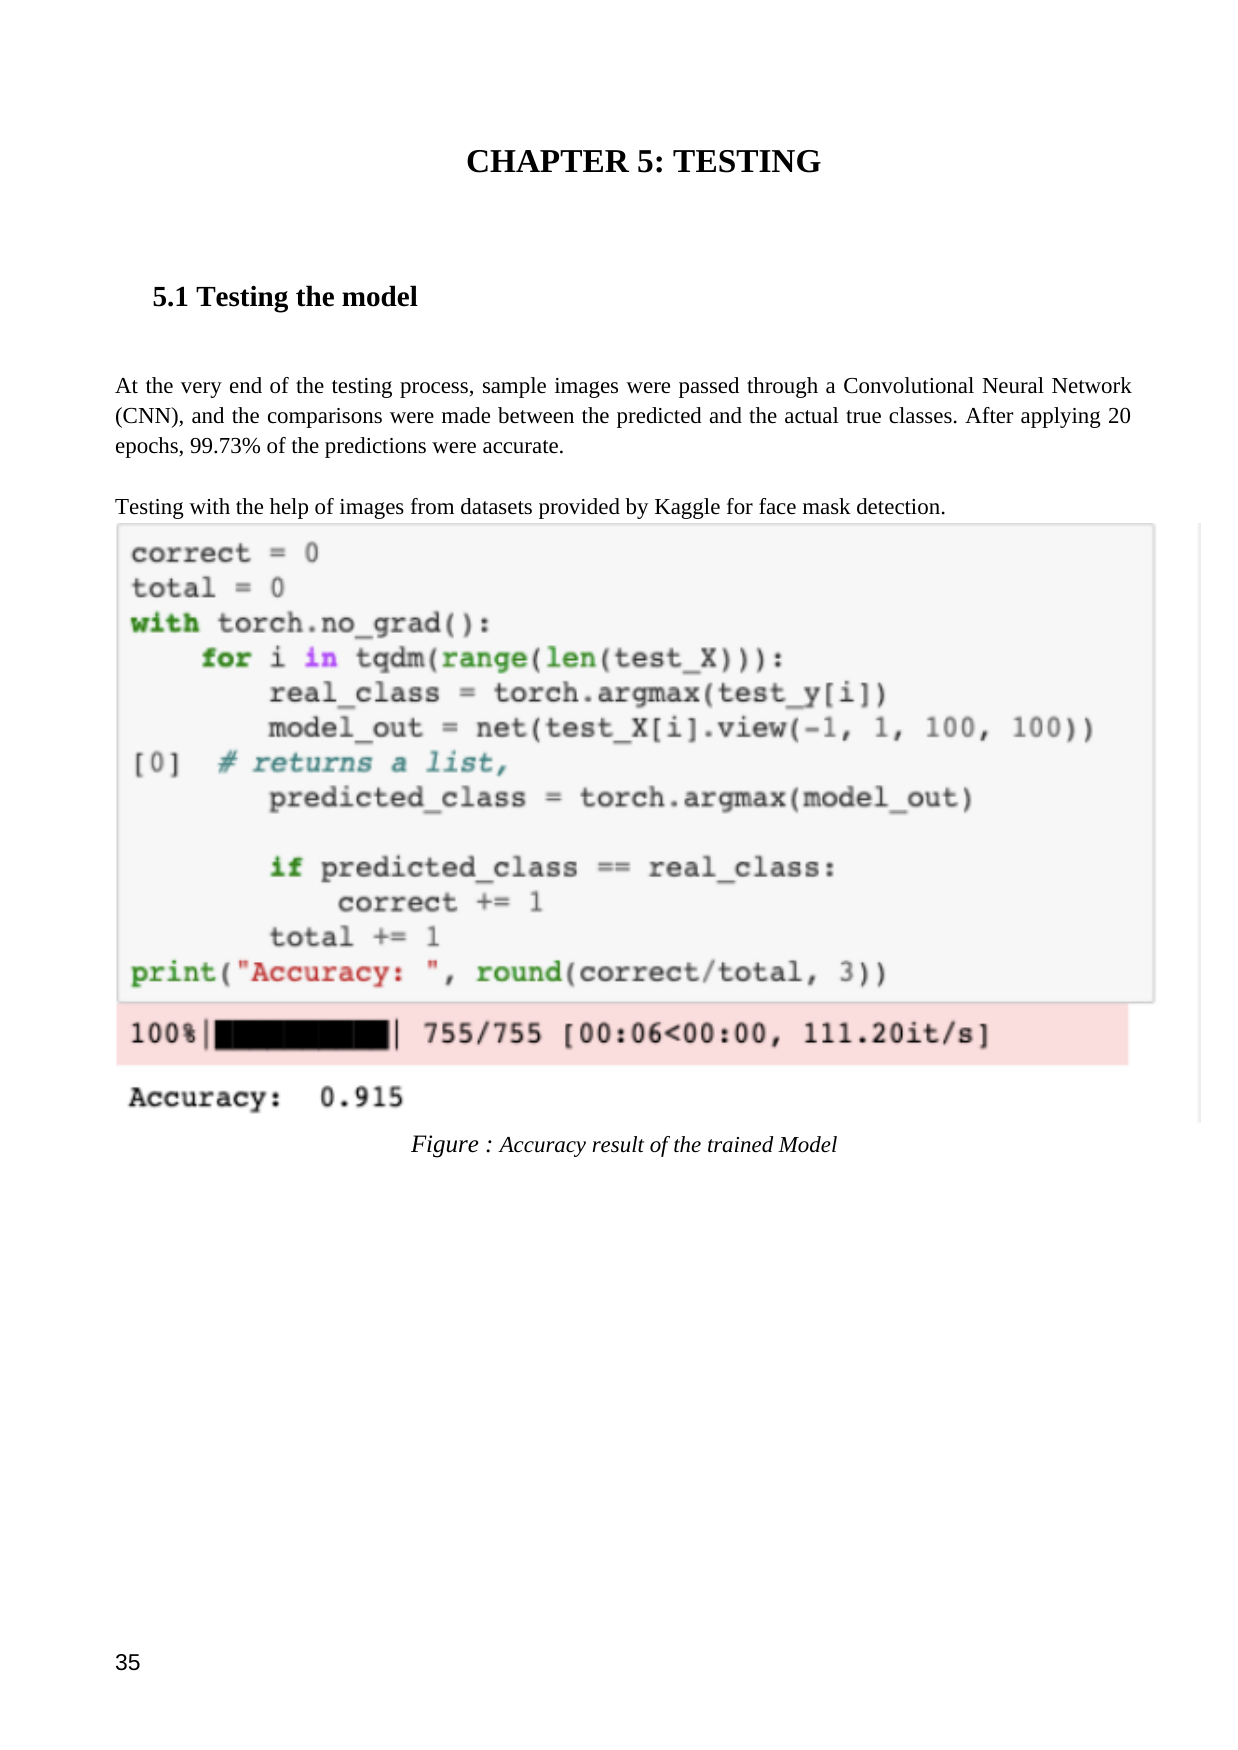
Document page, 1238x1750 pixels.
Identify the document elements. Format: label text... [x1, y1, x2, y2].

subtitle CHAPTER 5: TESTING [152, 141, 1135, 180]
subtitle 5.1 Testing the model [152, 279, 1135, 312]
text Figure : Accuracy result of the trained Model [115, 1129, 1133, 1157]
text Testing with the help of images from datasets provided by Kaggle for face mask detection. [115, 493, 1133, 519]
text At the very end of the testing process, sample images were passed through a Convolutional Neural Network (CNN), and the comparisons were made between the predicted and the actual true classes. After applying 20 epochs, 99.73% of the predictions were accurate. [115, 372, 1133, 459]
picture [115, 523, 1201, 1125]
